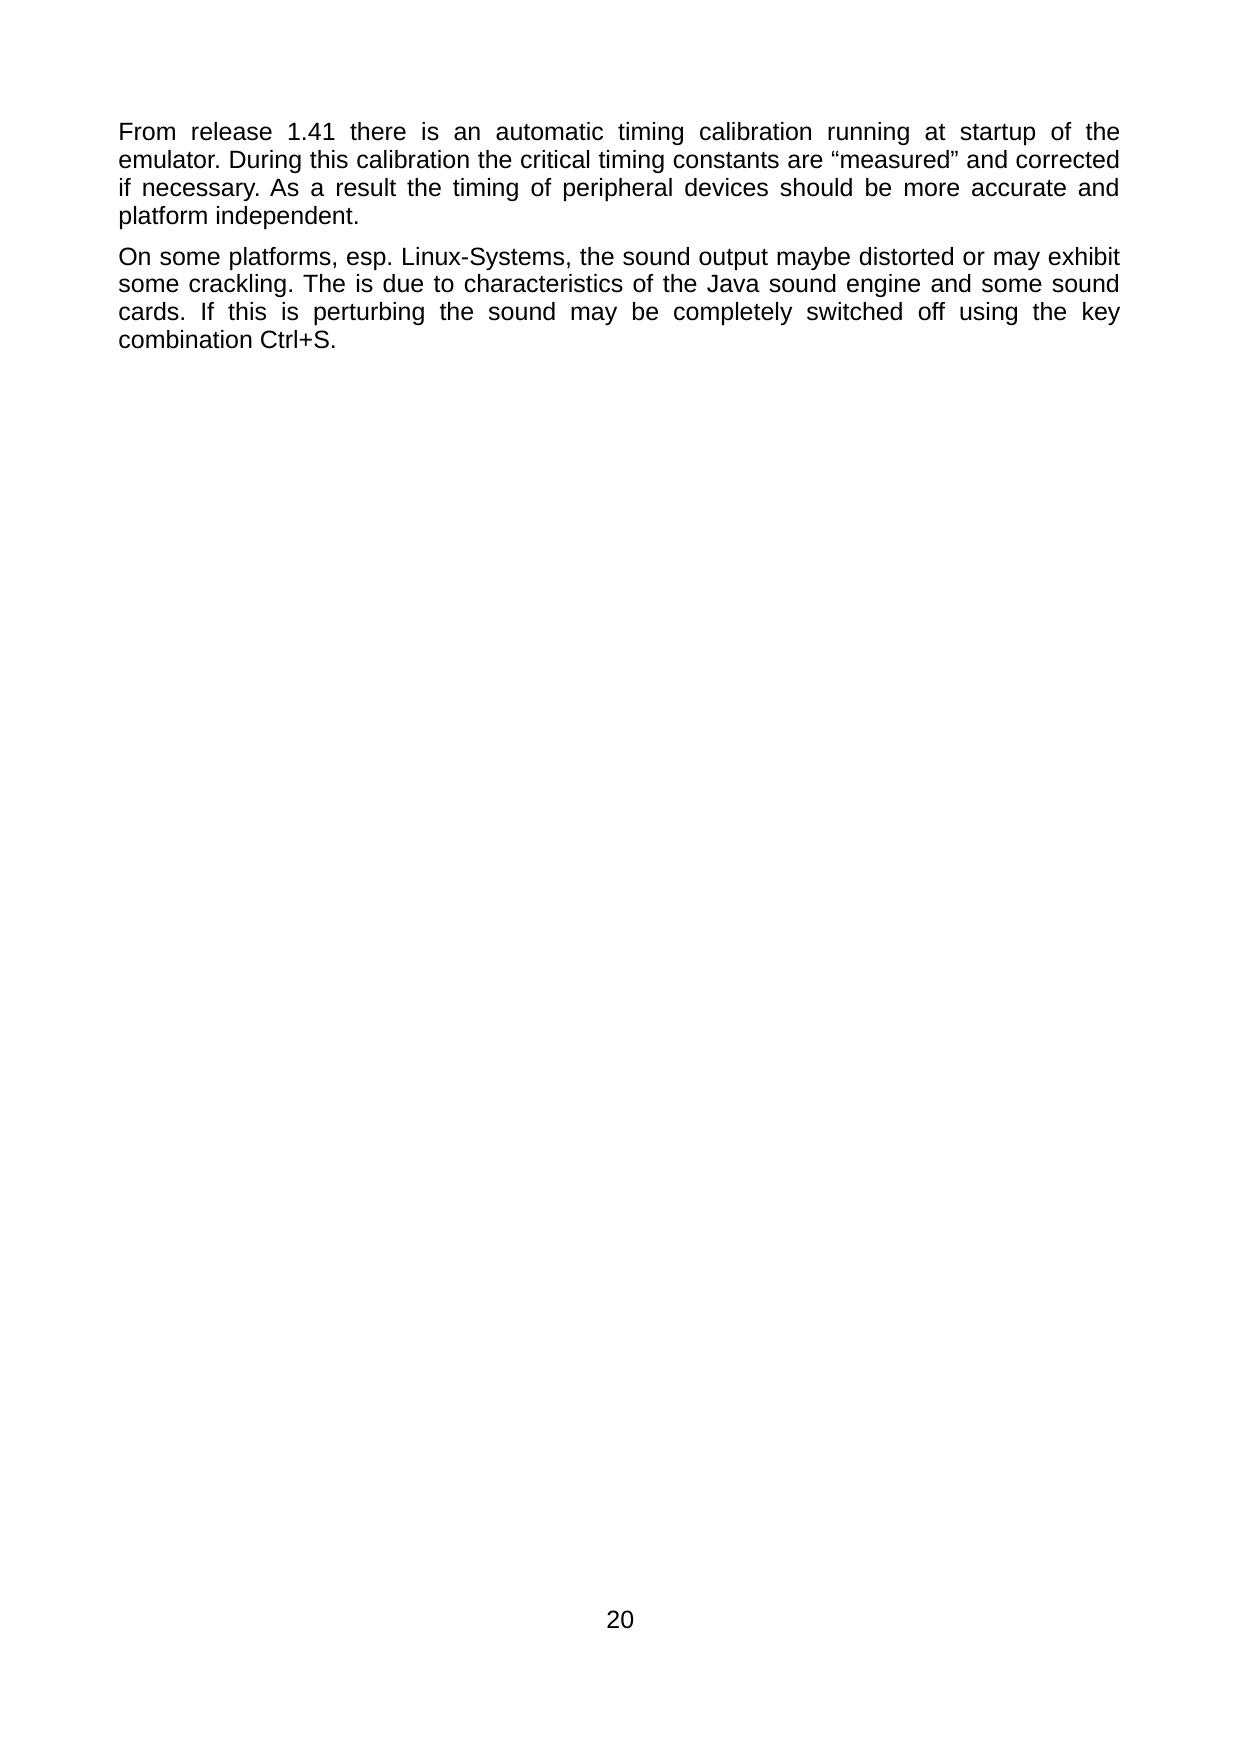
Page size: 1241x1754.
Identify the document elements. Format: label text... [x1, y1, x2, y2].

text From release 1.41 there is an automatic timing calibration running at startup of the emulator. During this calibration the critical timing constants are “measured” and corrected if necessary. As a result the timing of peripheral devices should be more accurate and platform independent. [118, 118, 1122, 230]
text On some platforms, esp. Linux-Systems, the sound output maybe distorted or may exhibit some crackling. The is due to characteristics of the Java sound engine and some sound cards. If this is perturbing the sound may be completely switched off using the key combination Ctrl+S. [118, 242, 1122, 354]
